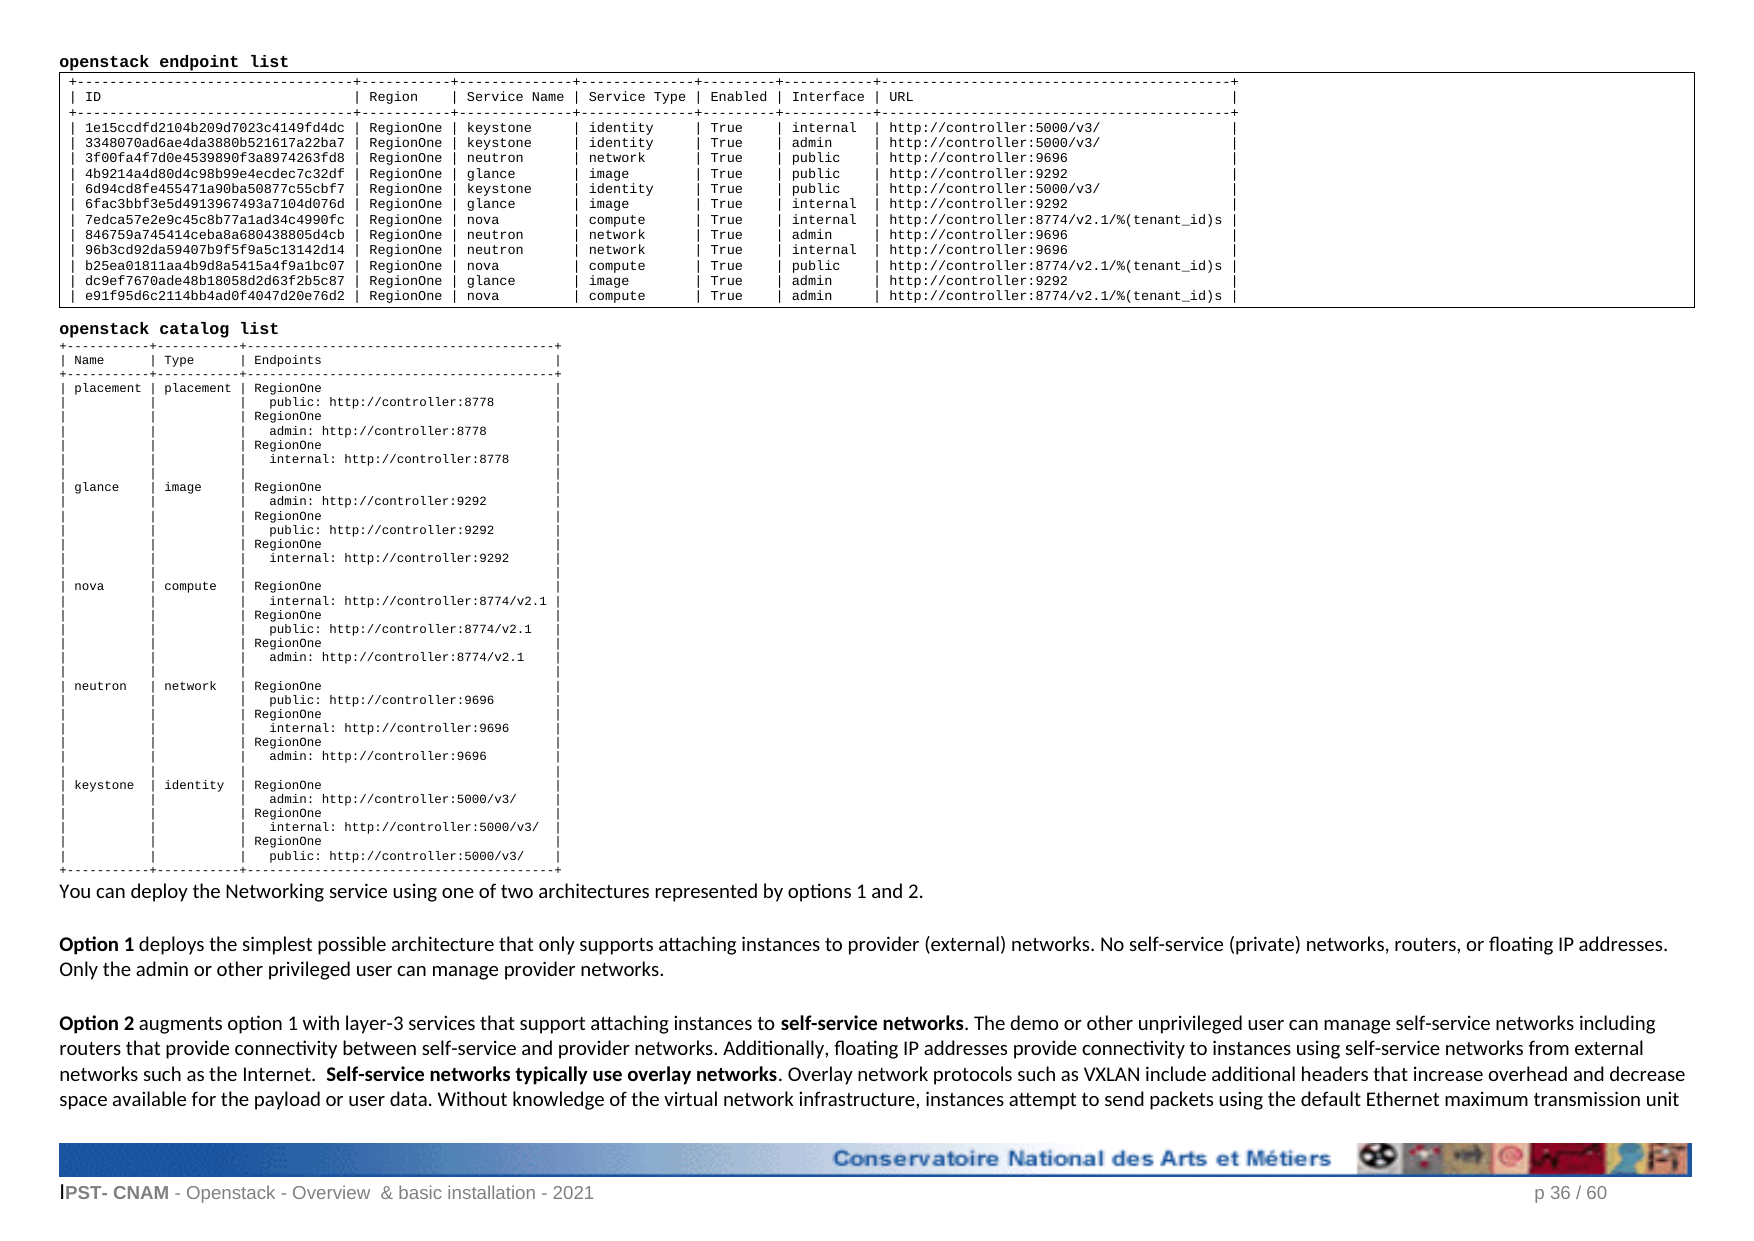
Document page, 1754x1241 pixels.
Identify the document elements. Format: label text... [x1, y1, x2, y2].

text +-----------+-----------+-----------------------------------------+ [59, 339, 1695, 354]
text | | | admin: http://controller:8774/v2.1 | [59, 651, 1695, 665]
text | | | | [59, 566, 1695, 580]
text | | | RegionOne | [59, 736, 1695, 750]
text | 6fac3bbf3e5d4913967493a7104d076d | RegionOne | glance | image | True | internal | http://controller:9292 | [60, 194, 1694, 210]
text You can deploy the Networking service using one of two architectures represented by options 1 and 2. [59, 878, 1695, 903]
text | | | RegionOne | [59, 538, 1695, 552]
text | keystone | identity | RegionOne | [59, 779, 1695, 793]
text | neutron | network | RegionOne | [59, 679, 1695, 694]
text | | | admin: http://controller:9696 | [59, 750, 1695, 764]
text openstack endpoint list [59, 53, 1695, 72]
text | | | admin: http://controller:8778 | [59, 424, 1695, 439]
text | ID | Region | Service Name | Service Type | Enabled | Interface | URL | [60, 87, 1694, 103]
text | | | internal: http://controller:9292 | [59, 552, 1695, 566]
text | 1e15ccdfd2104b209d7023c4149fd4dc | RegionOne | keystone | identity | True | internal | http://controller:5000/v3/ | [60, 118, 1694, 133]
text | placement | placement | RegionOne | [59, 382, 1695, 396]
text | | | internal: http://controller:8778 | [59, 453, 1695, 467]
text | | | RegionOne | [59, 708, 1695, 722]
text | 3348070ad6ae4da3880b521617a22ba7 | RegionOne | keystone | identity | True | admin | http://controller:5000/v3/ | [60, 133, 1694, 148]
text | Name | Type | Endpoints | [59, 354, 1695, 368]
text | nova | compute | RegionOne | [59, 580, 1695, 594]
text | | | RegionOne | [59, 637, 1695, 651]
text | | | admin: http://controller:5000/v3/ | [59, 793, 1695, 807]
text | | | RegionOne | [59, 439, 1695, 453]
text +-----------+-----------+-----------------------------------------+ [59, 368, 1695, 382]
text openstack catalog list [59, 321, 1695, 339]
text | 96b3cd92da59407b9f5f9a5c13142d14 | RegionOne | neutron | network | True | internal | http://controller:9696 | [60, 240, 1694, 256]
text | | | RegionOne | [59, 410, 1695, 424]
text Option 1 deploys the simplest possible architecture that only supports attaching instances to provider (external) networks. No self-service (private) networks, routers, or floating IP addresses. Only the admin or other privileged user can manage provider networks. [59, 931, 1695, 982]
text | e91f95d6c2114bb4ad0f4047d20e76d2 | RegionOne | nova | compute | True | admin | http://controller:8774/v2.1/%(tenant_id)s | [60, 286, 1694, 307]
text | | | public: http://controller:8774/v2.1 | [59, 623, 1695, 637]
text | | | | [59, 665, 1695, 679]
text | | | public: http://controller:8778 | [59, 396, 1695, 410]
text | | | internal: http://controller:5000/v3/ | [59, 821, 1695, 835]
text +----------------------------------+-----------+--------------+--------------+---------+-----------+-------------------------------------------+ [60, 73, 1694, 87]
text | | | RegionOne | [59, 835, 1695, 849]
text | | | | [59, 764, 1695, 779]
text | | | internal: http://controller:9696 | [59, 722, 1695, 736]
text | | | | [59, 467, 1695, 481]
text | | | public: http://controller:9292 | [59, 524, 1695, 538]
text | | | admin: http://controller:9292 | [59, 495, 1695, 509]
text | b25ea01811aa4b9d8a5415a4f9a1bc07 | RegionOne | nova | compute | True | public | http://controller:8774/v2.1/%(tenant_id)s | [60, 256, 1694, 271]
text | 846759a745414ceba8a680438805d4cb | RegionOne | neutron | network | True | admin | http://controller:9696 | [60, 225, 1694, 240]
text | | | public: http://controller:9696 | [59, 694, 1695, 708]
text | glance | image | RegionOne | [59, 481, 1695, 495]
text | 6d94cd8fe455471a90ba50877c55cbf7 | RegionOne | keystone | identity | True | public | http://controller:5000/v3/ | [60, 179, 1694, 194]
text | dc9ef7670ade48b18058d2d63f2b5c87 | RegionOne | glance | image | True | admin | http://controller:9292 | [60, 271, 1694, 286]
text | 7edca57e2e9c45c8b77a1ad34c4990fc | RegionOne | nova | compute | True | internal | http://controller:8774/v2.1/%(tenant_id)s | [60, 210, 1694, 225]
text | | | internal: http://controller:8774/v2.1 | [59, 594, 1695, 609]
text Option 2 augments option 1 with layer-3 services that support attaching instances to self-service networks. The demo or other unprivileged user can manage self-service networks including routers that provide connectivity between self-service and provider networks. Additionally, floating IP addresses provide connectivity to instances using self-service networks from external networks such as the Internet. Self-service networks typically use overlay networks. Overlay network protocols such as VXLAN include additional headers that increase overhead and decrease space available for the payload or user data. Without knowledge of the virtual network infrastructure, instances attempt to send packets using the default Ethernet maximum transmission unit [59, 1010, 1695, 1112]
text +-----------+-----------+-----------------------------------------+ [59, 864, 1695, 878]
text +----------------------------------+-----------+--------------+--------------+---------+-----------+-------------------------------------------+ [60, 103, 1694, 118]
text | | | RegionOne | [59, 509, 1695, 524]
text | 3f00fa4f7d0e4539890f3a8974263fd8 | RegionOne | neutron | network | True | public | http://controller:9696 | [60, 148, 1694, 164]
text | 4b9214a4d80d4c98b99e4ecdec7c32df | RegionOne | glance | image | True | public | http://controller:9292 | [60, 164, 1694, 179]
text | | | RegionOne | [59, 609, 1695, 623]
text | | | public: http://controller:5000/v3/ | [59, 849, 1695, 864]
text | | | RegionOne | [59, 807, 1695, 821]
